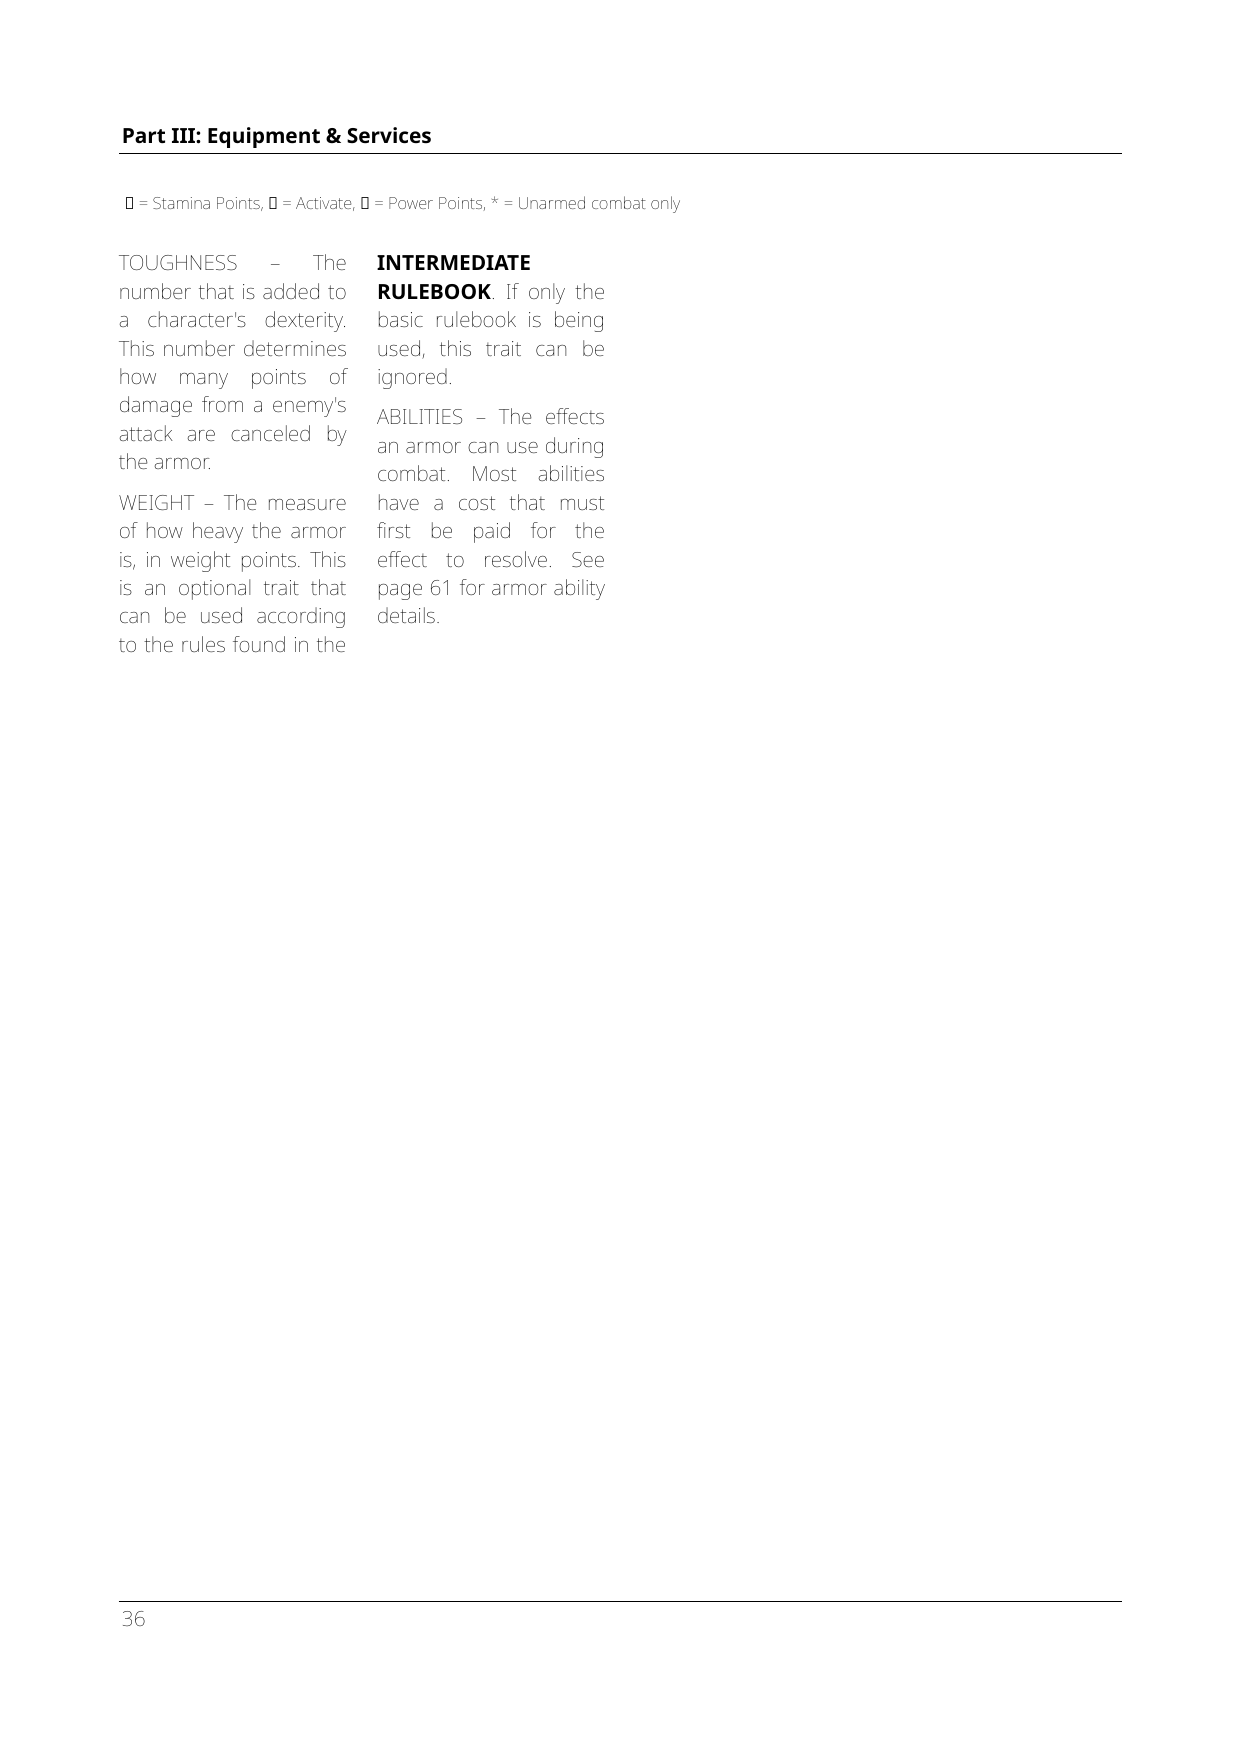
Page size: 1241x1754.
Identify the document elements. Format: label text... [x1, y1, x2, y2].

text ABILITIES – The effects an armor can use during combat. Most abilities have a cost that must first be paid for the effect to resolve. See page 42 for armor ability details. [377, 402, 605, 630]
text WEIGHT – The measure of how heavy the armor is, in weight points. This is an optional trait that can be used according to the rules found in the [118, 488, 347, 658]
text INTERMEDIATE RULEBOOK. If only the basic rulebook is being used, this trait can be ignored. [377, 248, 605, 391]
text TOUGHNESS – The number that is added to a character's dexterity. This number determines how many points of damage from a enemy's attack are canceled by the armor. [118, 248, 347, 476]
table_cell  = Stamina Points,  = Activate,  = Power Points, * = Unarmed combat only [119, 183, 620, 220]
